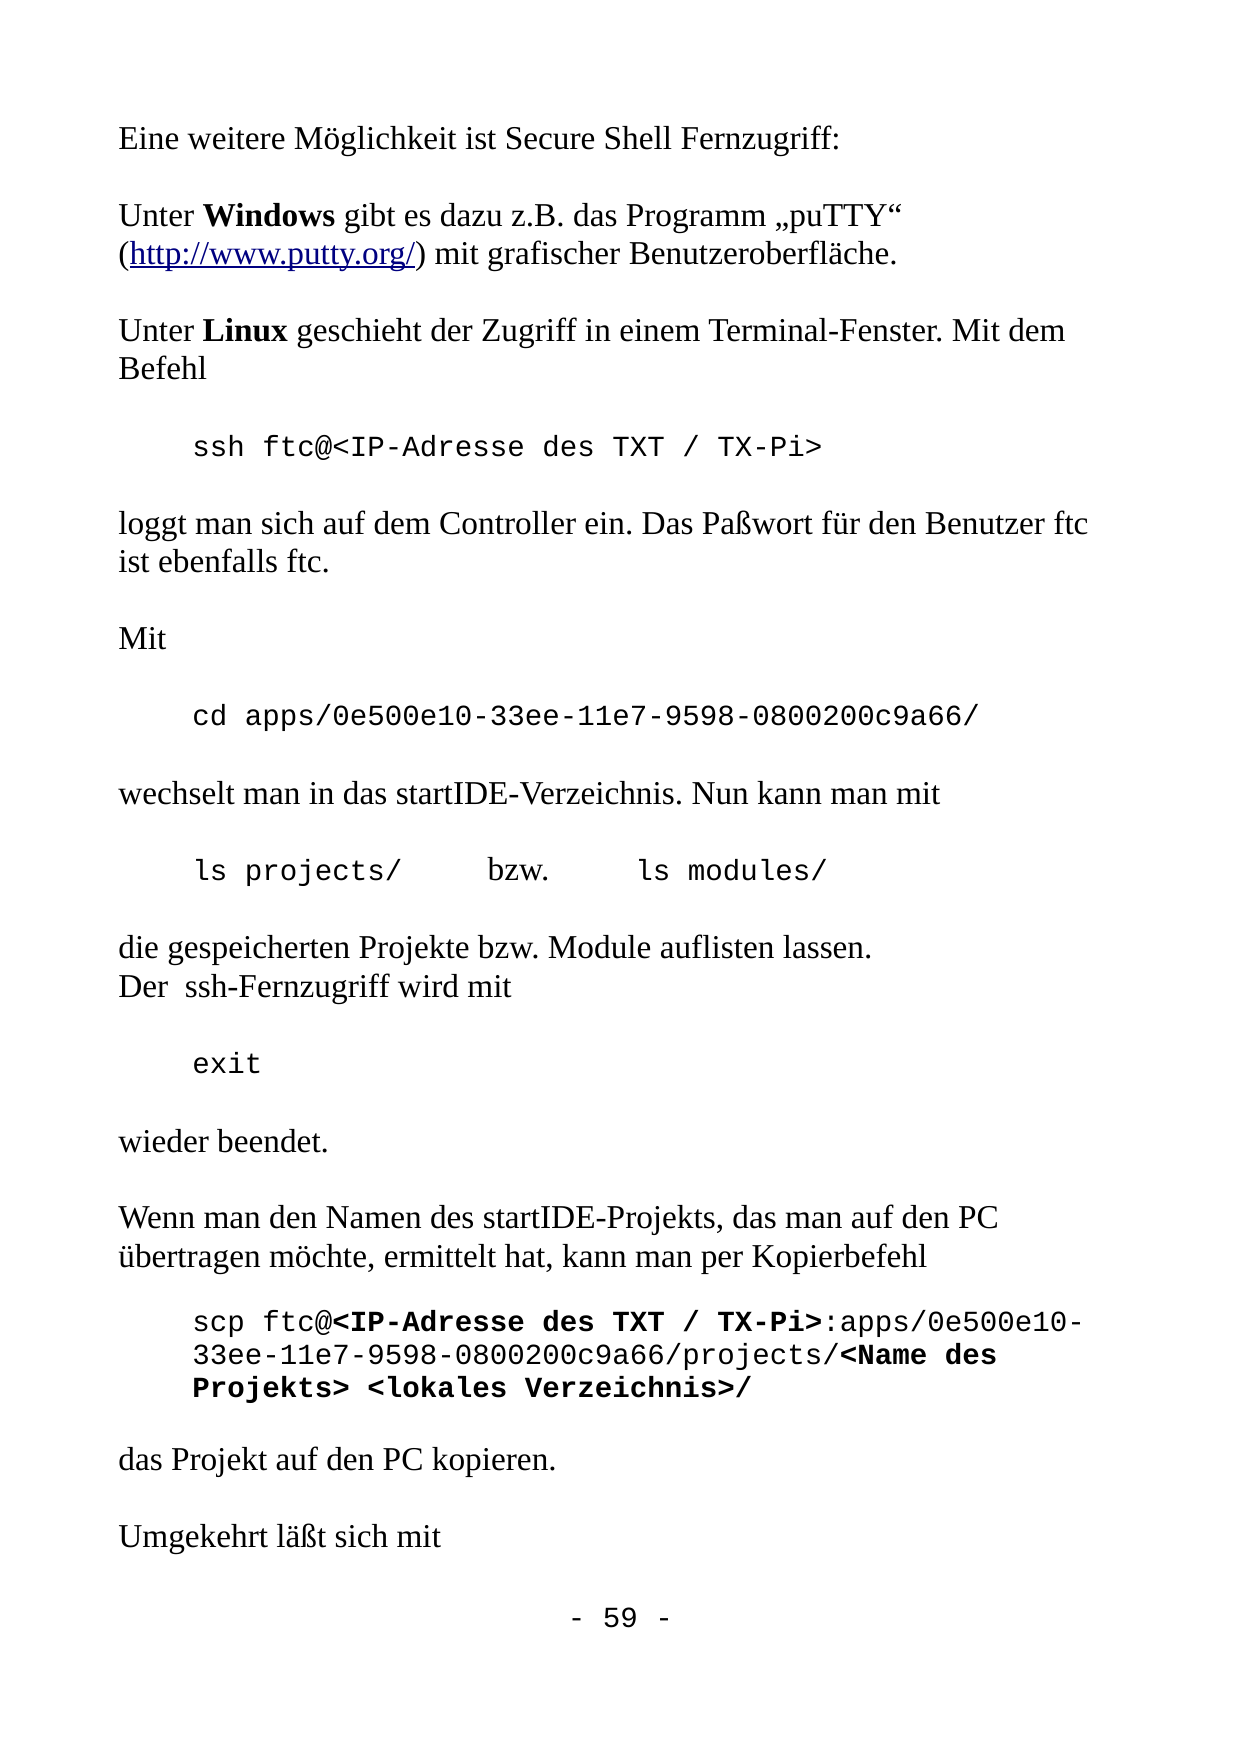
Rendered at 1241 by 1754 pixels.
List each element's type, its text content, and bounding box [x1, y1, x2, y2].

text loggt man sich auf dem Controller ein. Das Paßwort für den Benutzer ftc ist ebenfalls ftc. [118, 503, 1122, 580]
text wieder beendet. [118, 1121, 1122, 1159]
text Eine weitere Möglichkeit ist Secure Shell Fernzugriff: [118, 118, 1122, 156]
text Der ssh-Fernzugriff wird mit [118, 966, 1122, 1004]
text Unter Windows gibt es dazu z.B. das Programm „puTTY“ (http://www.putty.org/) mit grafischer Benutzeroberfläche. [118, 195, 1122, 271]
text Umgekehrt läßt sich mit [118, 1516, 1122, 1583]
text Unter Linux geschieht der Zugriff in einem Terminal-Fenster. Mit dem Befehl [118, 310, 1122, 386]
text cd apps/0e500e10-33ee-11e7-9598-0800200c9a66/ [118, 695, 1122, 734]
text exit [118, 1043, 1122, 1083]
text die gespeicherten Projekte bzw. Module auflisten lassen. [118, 928, 1122, 966]
text scp ftc@<IP-Adresse des TXT / TX-Pi>:apps/0e500e10- 33ee-11e7-9598-0800200c9a66/projects/<Name des Projekts> <lokales Verzeichnis>/ [118, 1307, 1122, 1406]
text ls projects/ bzw. ls modules/ [118, 849, 1122, 889]
text wechselt man in das startIDE-Verzeichnis. Nun kann man mit [118, 773, 1122, 811]
text Mit [118, 618, 1122, 656]
text das Projekt auf den PC kopieren. [118, 1439, 1122, 1478]
text ssh ftc@<IP-Adresse des TXT / TX-Pi> [118, 425, 1122, 465]
text Wenn man den Namen des startIDE-Projekts, das man auf den PC übertragen möchte, ermittelt hat, kann man per Kopierbefehl [118, 1198, 1122, 1274]
